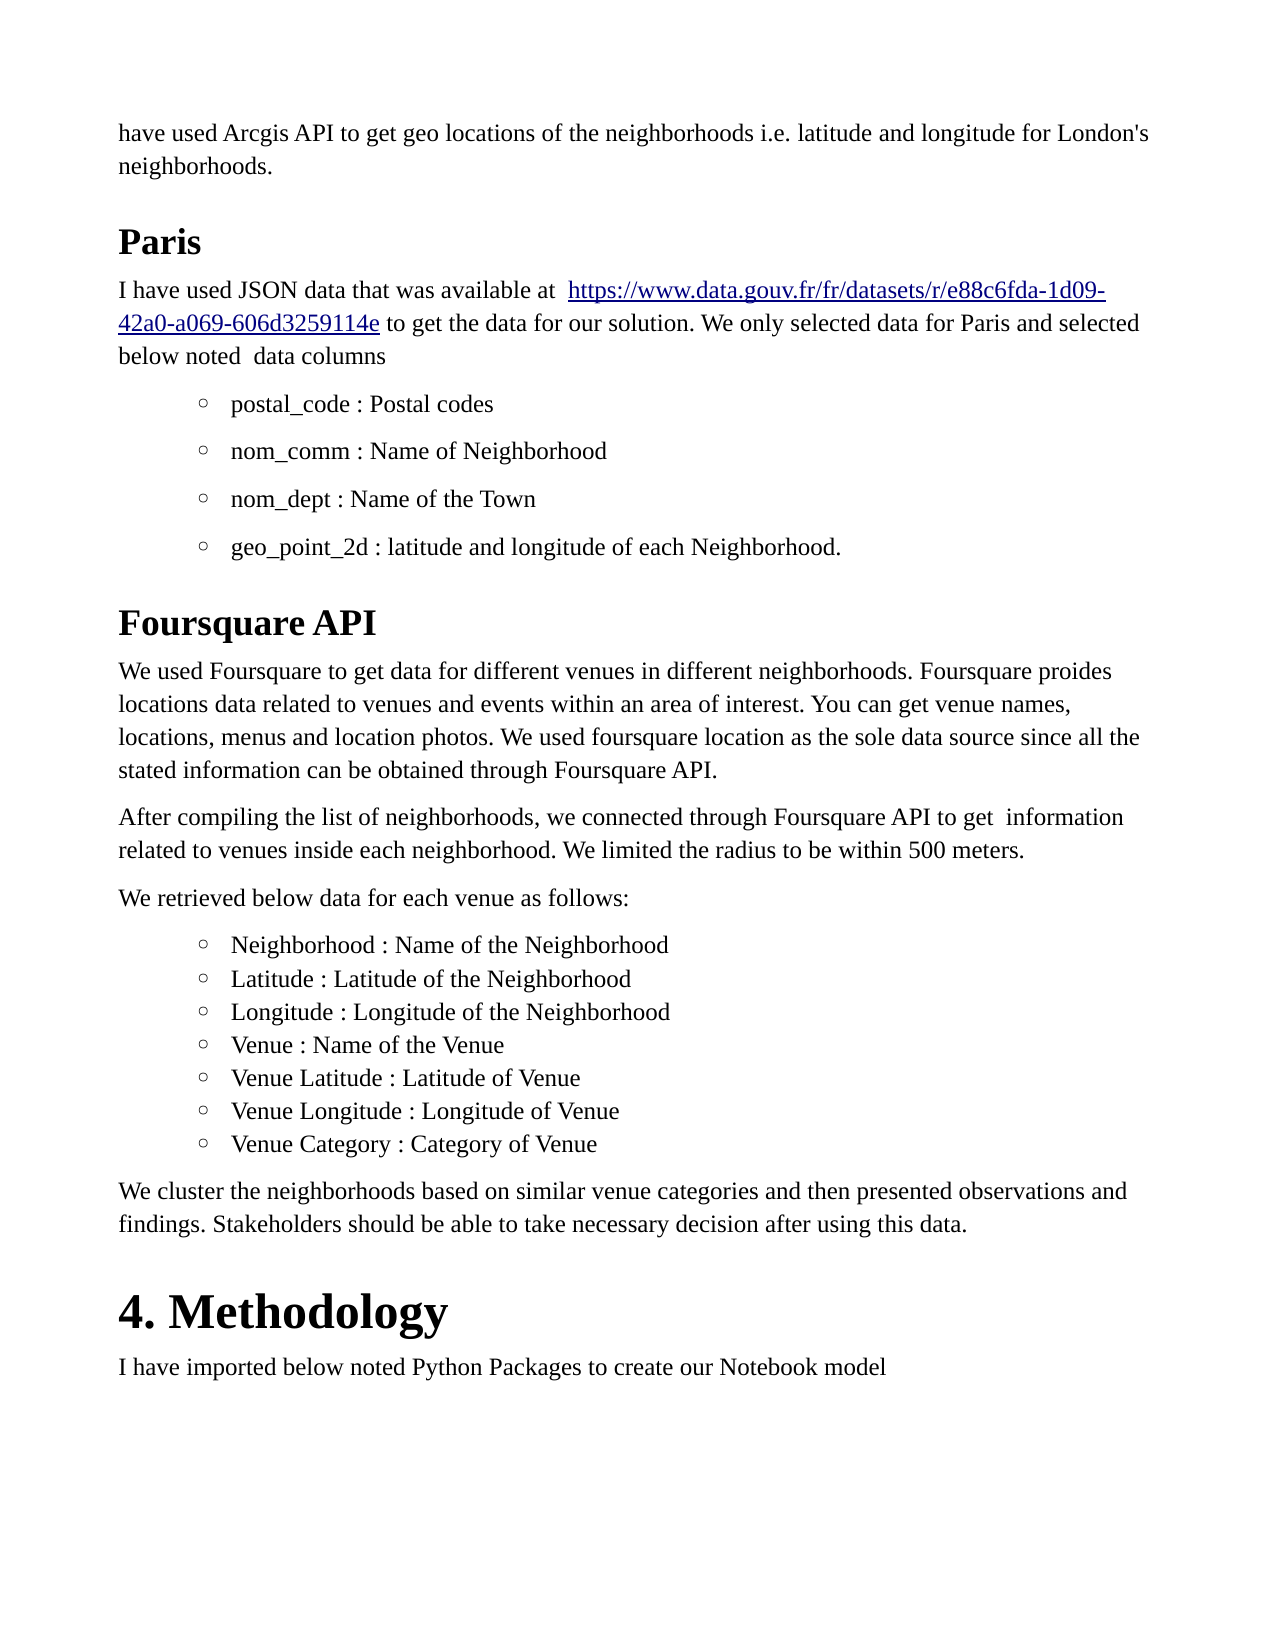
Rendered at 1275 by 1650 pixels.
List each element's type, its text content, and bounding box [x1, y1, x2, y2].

list nom_dept : Name of the Town [193, 484, 1157, 513]
list nom_comm : Name of Neighborhood [193, 436, 1157, 465]
text We cluster the neighborhoods based on similar venue categories and then presented observations and findings. Stakeholders should be able to take necessary decision after using this data. [118, 1176, 1157, 1238]
text We used Foursquare to get data for different venues in different neighborhoods. Foursquare proides locations data related to venues and events within an area of interest. You can get venue names, locations, menus and location photos. We used foursquare location as the sole data source since all the stated information can be obtained through Foursquare API. [118, 656, 1157, 783]
text I have imported below noted Python Packages to create our Notebook model [118, 1352, 1157, 1381]
list Venue Latitude : Latitude of Venue [193, 1063, 1157, 1091]
subtitle 4. Methodology [118, 1282, 1157, 1339]
list Venue Longitude : Longitude of Venue [193, 1096, 1157, 1124]
subtitle Foursquare API [118, 600, 1157, 643]
text We retrieved below data for each venue as follows: [118, 883, 1157, 912]
subtitle Paris [118, 219, 1157, 263]
list postal_code : Postal codes [193, 389, 1157, 418]
text have used Arcgis API to get geo locations of the neighborhoods i.e. latitude and longitude for London's neighborhoods. [118, 118, 1157, 180]
list Latitude : Latitude of the Neighborhood [193, 964, 1157, 992]
text I have used JSON data that was available at https://www.data.gouv.fr/fr/datasets/r/e88c6fda-1d09-42a0-a069-606d3259114e to get the data for our solution. We only selected data for Paris and selected below noted data columns [118, 275, 1157, 370]
text After compiling the list of neighborhoods, we connected through Foursquare API to get information related to venues inside each neighborhood. We limited the radius to be within 500 meters. [118, 802, 1157, 864]
list Venue : Name of the Venue [193, 1030, 1157, 1058]
list geo_point_2d : latitude and longitude of each Neighborhood. [193, 532, 1157, 560]
list Venue Category : Category of Venue [193, 1129, 1157, 1157]
list Longitude : Longitude of the Neighborhood [193, 997, 1157, 1025]
list Neighborhood : Name of the Neighborhood [193, 931, 1157, 959]
